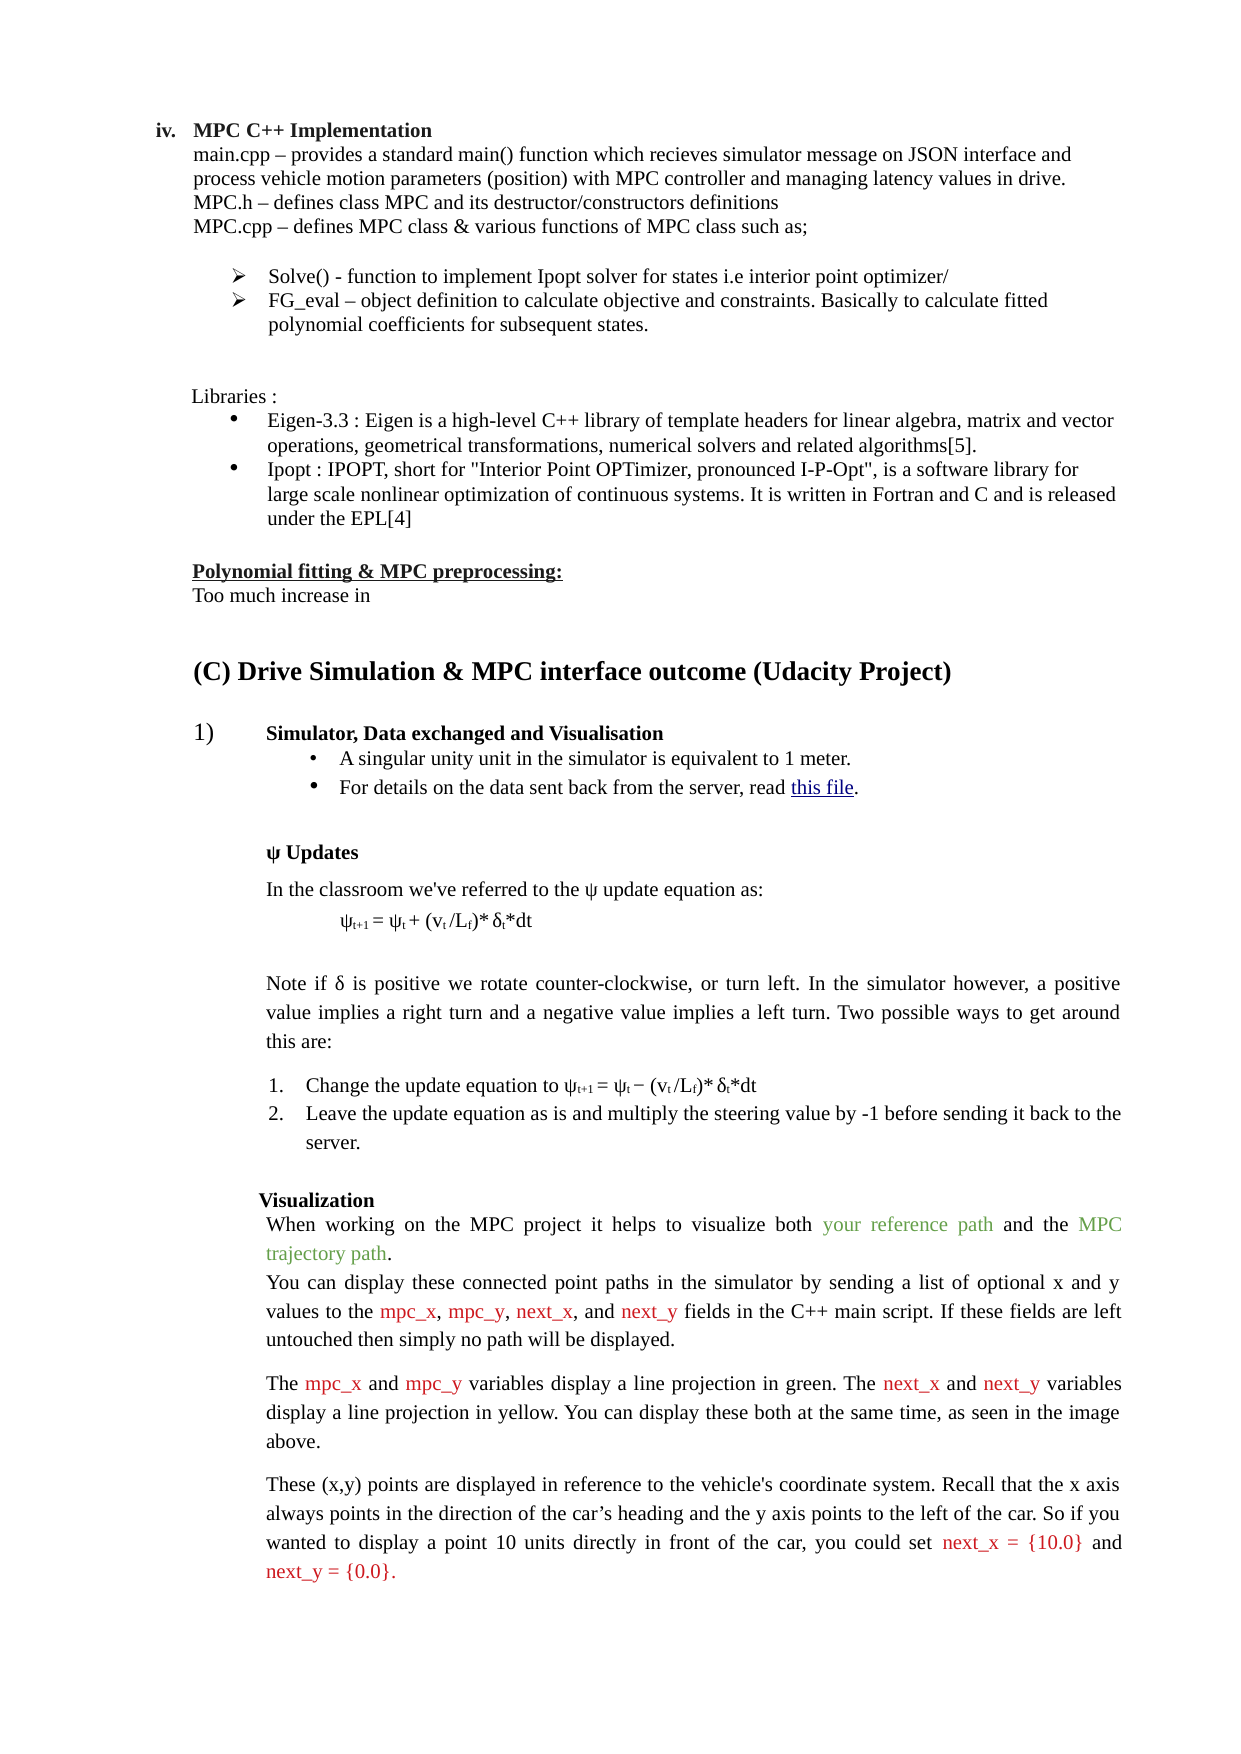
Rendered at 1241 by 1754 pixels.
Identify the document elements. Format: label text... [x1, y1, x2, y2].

list Eigen-3.3 : Eigen is a high-level C++ library of template headers for linear algebra, matrix and vector operations, geometrical transformations, numerical solvers and related algorithms[5]. [229, 408, 1122, 457]
text When working on the MPC project it helps to visualize both your reference path and the MPC trajectory path. [266, 1212, 1122, 1265]
text MPC.cpp – defines MPC class & various functions of MPC class such as; [193, 214, 1122, 238]
text In the classroom we've referred to the ψ update equation as: [118, 877, 1122, 901]
text You can display these connected point paths in the simulator by sending a list of optional x and y values to the mpc_x, mpc_y, next_x, and next_y fields in the C++ main script. If these fields are left untouched then simply no path will be displayed. [266, 1270, 1122, 1351]
list Ipopt : IPOPT, short for "Interior Point OPTimizer, pronounced I-P-Opt", is a software library for large scale nonlinear optimization of continuous systems. It is written in Fortran and C and is released under the EPL[4] [229, 457, 1122, 530]
list For details on the data sent back from the server, read this file. [309, 775, 1122, 800]
text (C) Drive Simulation & MPC interface outcome (Udacity Project) [193, 655, 1122, 686]
text These (x,y) points are displayed in reference to the vehicle's coordinate system. Recall that the x axis always points in the direction of the car’s heading and the y axis points to the left of the car. So if you wanted to display a point 10 units directly in front of the car, you could set next_x = {10.0} and next_y = {0.0}. [266, 1472, 1122, 1583]
text Polynomial fitting & MPC preprocessing: [118, 559, 1122, 583]
list A singular unity unit in the simulator is equivalent to 1 meter. [309, 746, 1122, 770]
text Too much increase in [192, 583, 1122, 607]
text ψt+1 = ψt + (vt /Lf)* δt*dt [118, 908, 1122, 932]
list Leave the update equation as is and multiply the steering value by -1 before sending it back to the server. [268, 1101, 1122, 1154]
list MPC C++ Implementation [156, 118, 1122, 142]
list Solve() - function to implement Ipopt solver for states i.e interior point optimizer/ [231, 264, 1122, 288]
text main.cpp – provides a standard main() function which recieves simulator message on JSON interface and process vehicle motion parameters (position) with MPC controller and managing latency values in drive. [193, 142, 1122, 190]
list FG_eval – object definition to calculate objective and constraints. Basically to calculate fitted polynomial coefficients for subsequent states. [231, 288, 1122, 336]
text Libraries : [118, 384, 1122, 408]
list Simulator, Data exchanged and Visualisation [193, 717, 1122, 746]
subtitle Visualization [118, 1188, 1122, 1212]
text Note if δ is positive we rotate counter-clockwise, or turn left. In the simulator however, a positive value implies a right turn and a negative value implies a left turn. Two possible ways to get around this are: [266, 971, 1122, 1053]
text MPC.h – defines class MPC and its destructor/constructors definitions [193, 190, 1122, 214]
text The mpc_x and mpc_y variables display a line projection in green. The next_x and next_y variables display a line projection in yellow. You can display these both at the same time, as seen in the image above. [266, 1371, 1122, 1453]
subtitle ψ Updates [193, 840, 1122, 864]
list Change the update equation to ψt+1 = ψt − (vt /Lf)* δt*dt [268, 1072, 1122, 1097]
